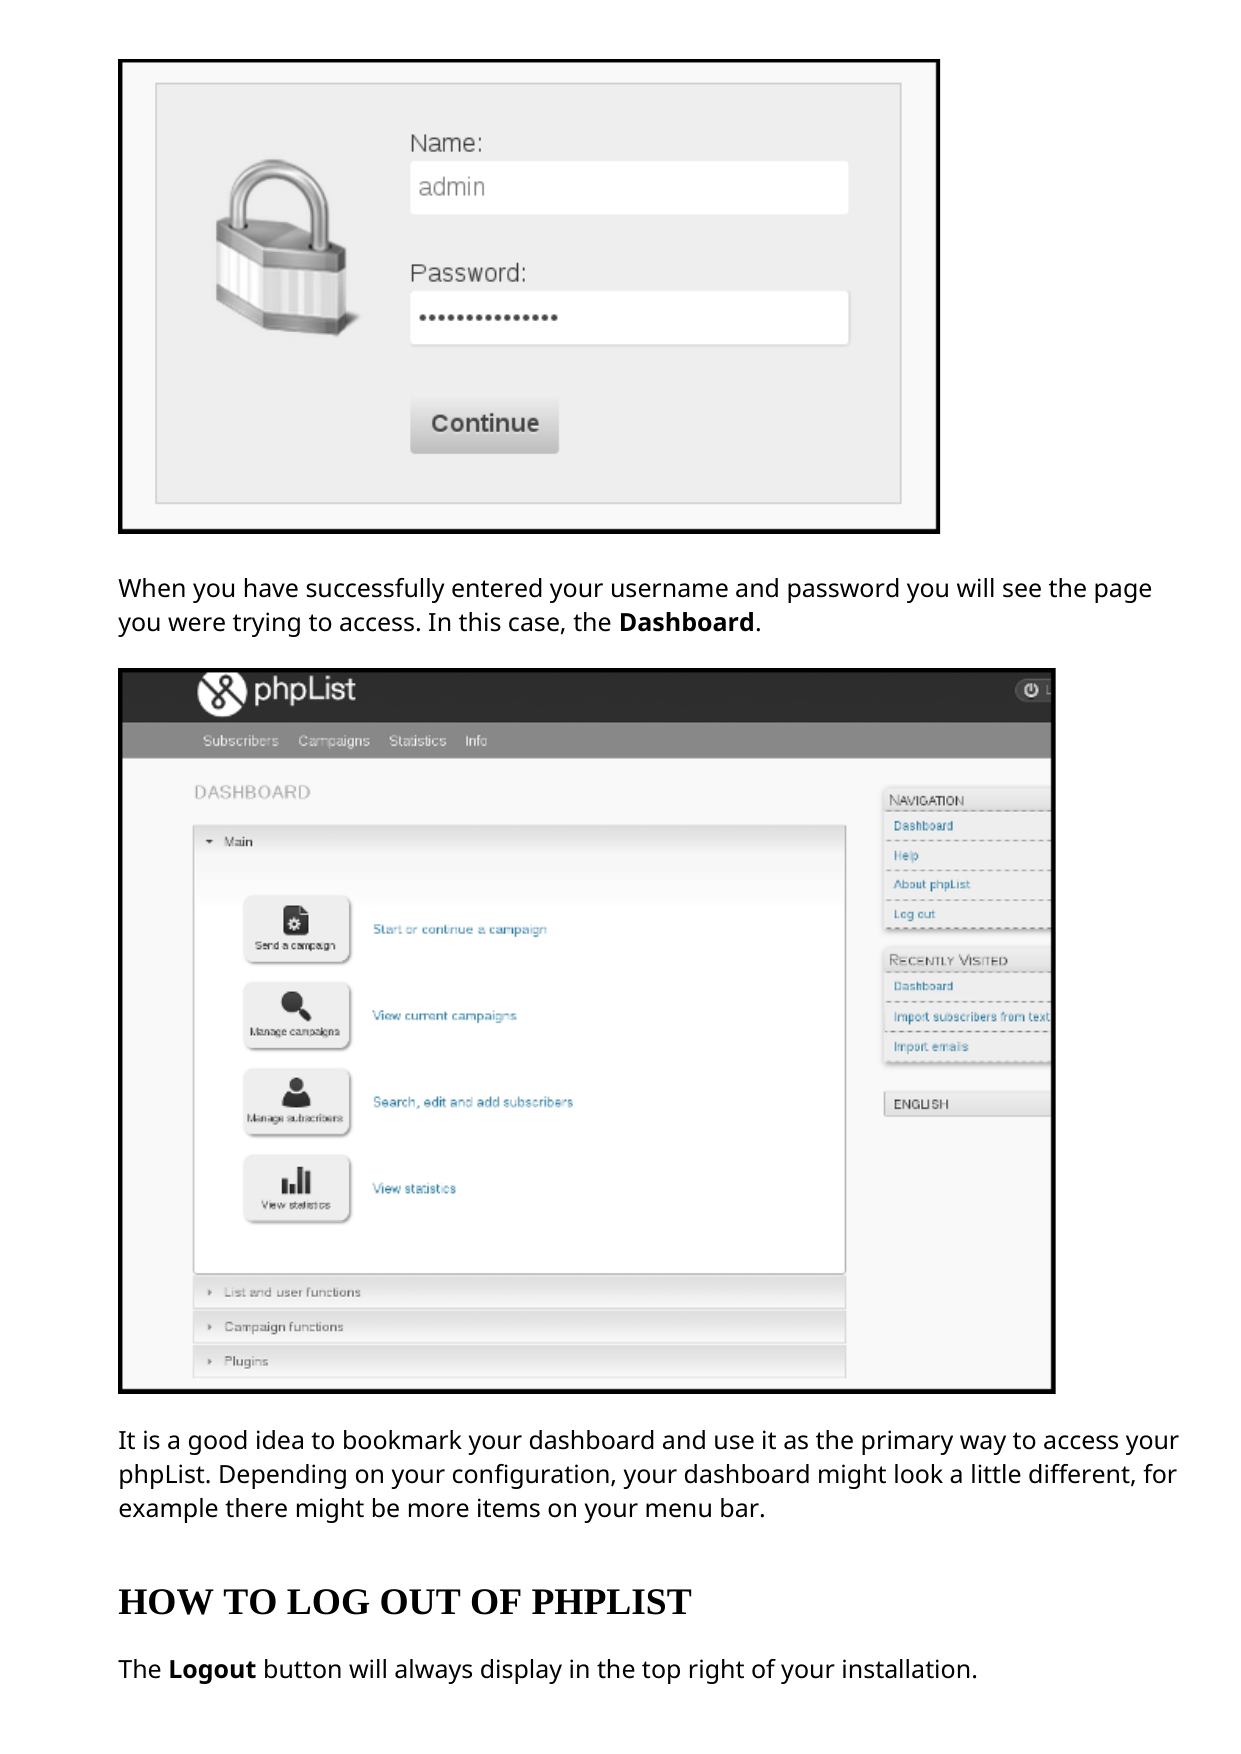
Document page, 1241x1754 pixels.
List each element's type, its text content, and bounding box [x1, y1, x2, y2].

subtitle How to log out of phpList [118, 1579, 1181, 1623]
picture [118, 668, 1056, 1394]
text It is a good idea to bookmark your dashboard and use it as the primary way to access your phpList. Depending on your configuration, your dashboard might look a little different, for example there might be more items on your menu bar. [118, 1423, 1181, 1525]
text When you have successfully entered your username and password you will see the page you were trying to access. In this case, the Dashboard. [118, 571, 1181, 639]
text The Logout button will always display in the top right of your installation. [118, 1652, 1181, 1686]
picture [118, 59, 940, 534]
